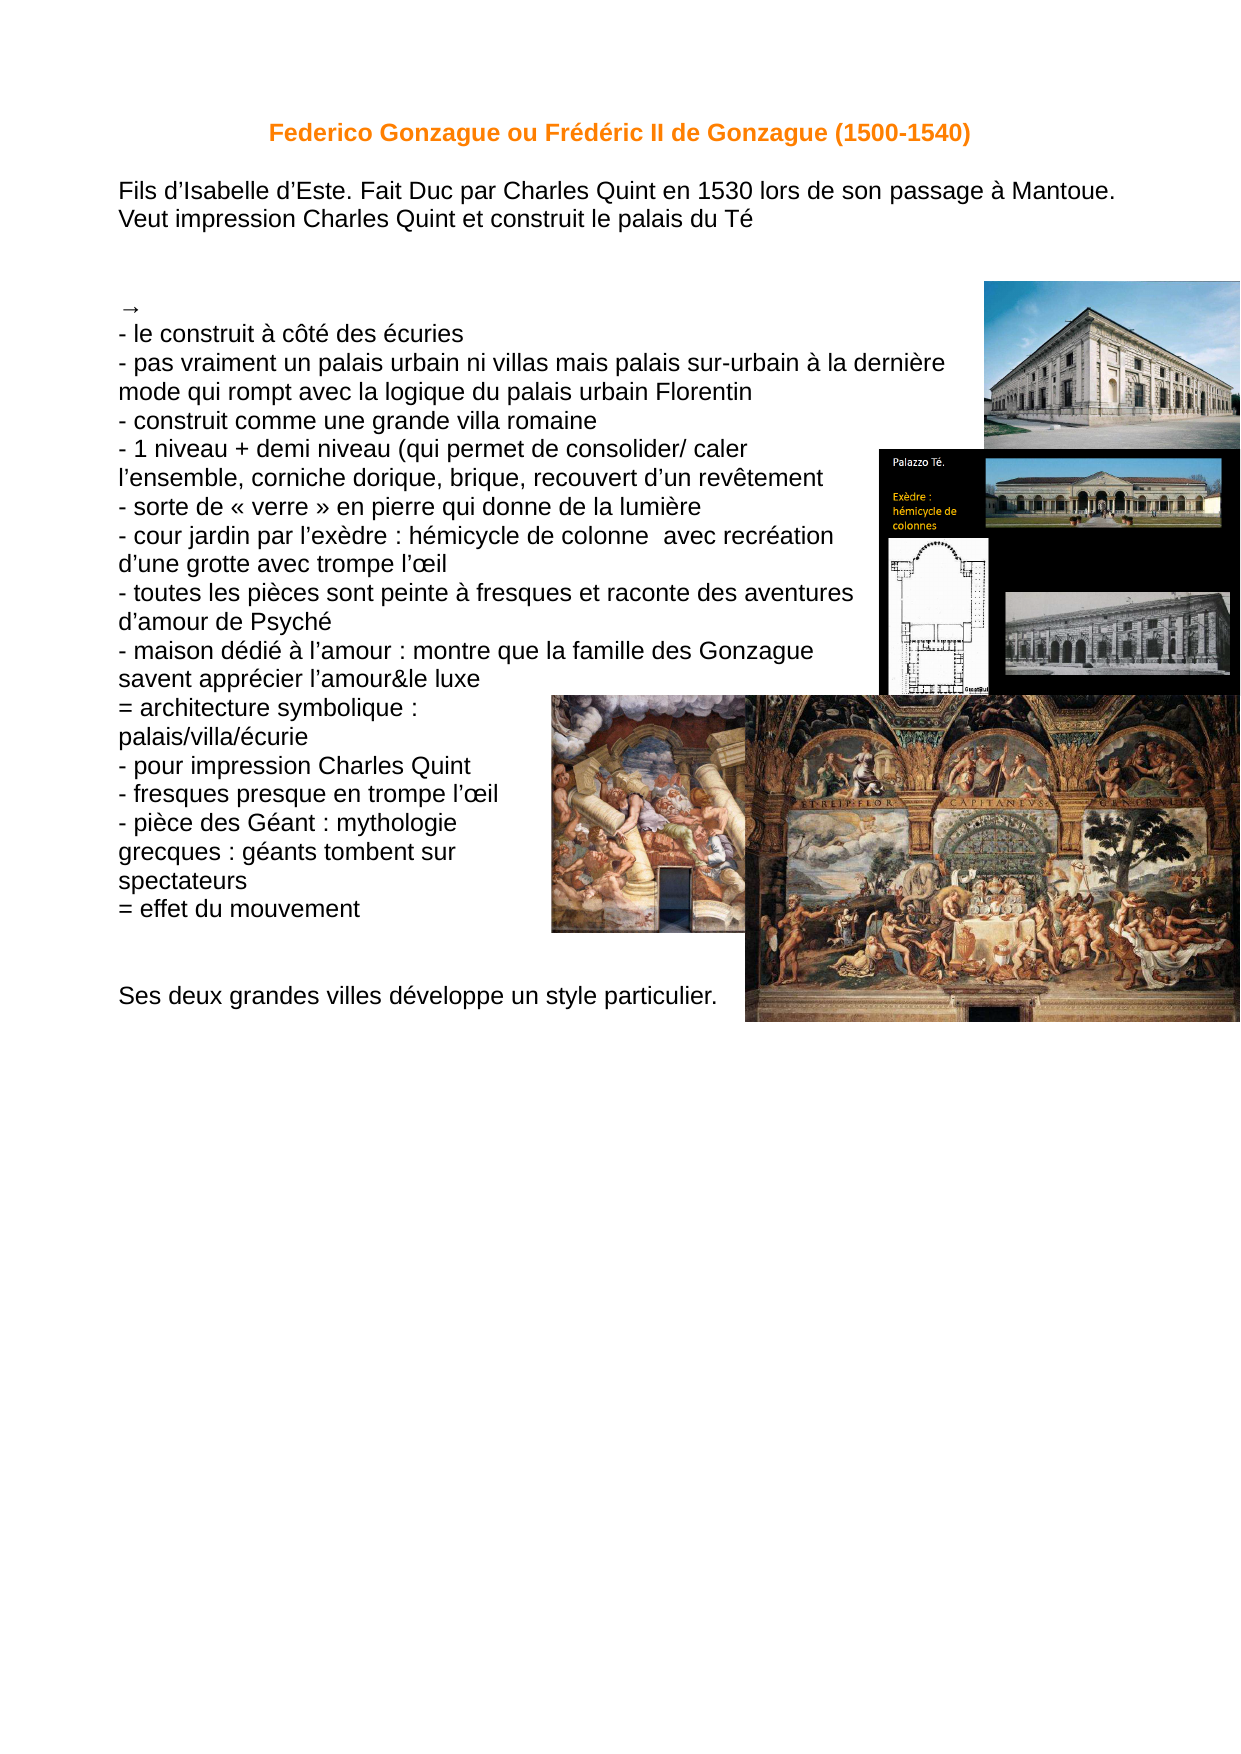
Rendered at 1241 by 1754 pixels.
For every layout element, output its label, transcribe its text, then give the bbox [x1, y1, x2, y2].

text Ses deux grandes villes développe un style particulier. [118, 981, 745, 1009]
picture [551, 281, 1241, 1022]
text Fils d’Isabelle d’Este. Fait Duc par Charles Quint en 1530 lors de son passage à Mantoue. [118, 176, 1122, 204]
text - construit comme une grande villa romaine [118, 406, 984, 434]
text - pas vraiment un palais urbain ni villas mais palais sur-urbain à la dernière mode qui rompt avec la logique du palais urbain Florentin [118, 348, 984, 406]
text - fresques presque en trompe l’œil [118, 779, 551, 808]
text - pièce des Géant : mythologie grecques : géants tombent sur spectateurs [118, 808, 551, 894]
text - maison dédié à l’amour : montre que la famille des Gonzague savent apprécier l’amour&le luxe [118, 636, 878, 693]
text = effet du mouvement [118, 894, 551, 923]
text - sorte de « verre » en pierre qui donne de la lumière [118, 492, 878, 521]
text Veut impression Charles Quint et construit le palais du Té [118, 204, 1122, 233]
text - pour impression Charles Quint [118, 751, 551, 779]
text → [118, 291, 984, 319]
text - le construit à côté des écuries [118, 319, 984, 348]
text = architecture symbolique : palais/villa/écurie [118, 693, 878, 751]
text - toutes les pièces sont peinte à fresques et raconte des aventures d’amour de Psyché [118, 578, 878, 636]
text - cour jardin par l’exèdre : hémicycle de colonne avec recréation d’une grotte avec trompe l’œil [118, 521, 878, 578]
text Federico Gonzague ou Frédéric II de Gonzague (1500-1540) [118, 118, 1122, 147]
text - 1 niveau + demi niveau (qui permet de consolider/ caler l’ensemble, corniche dorique, brique, recouvert d’un revêtement [118, 434, 984, 492]
